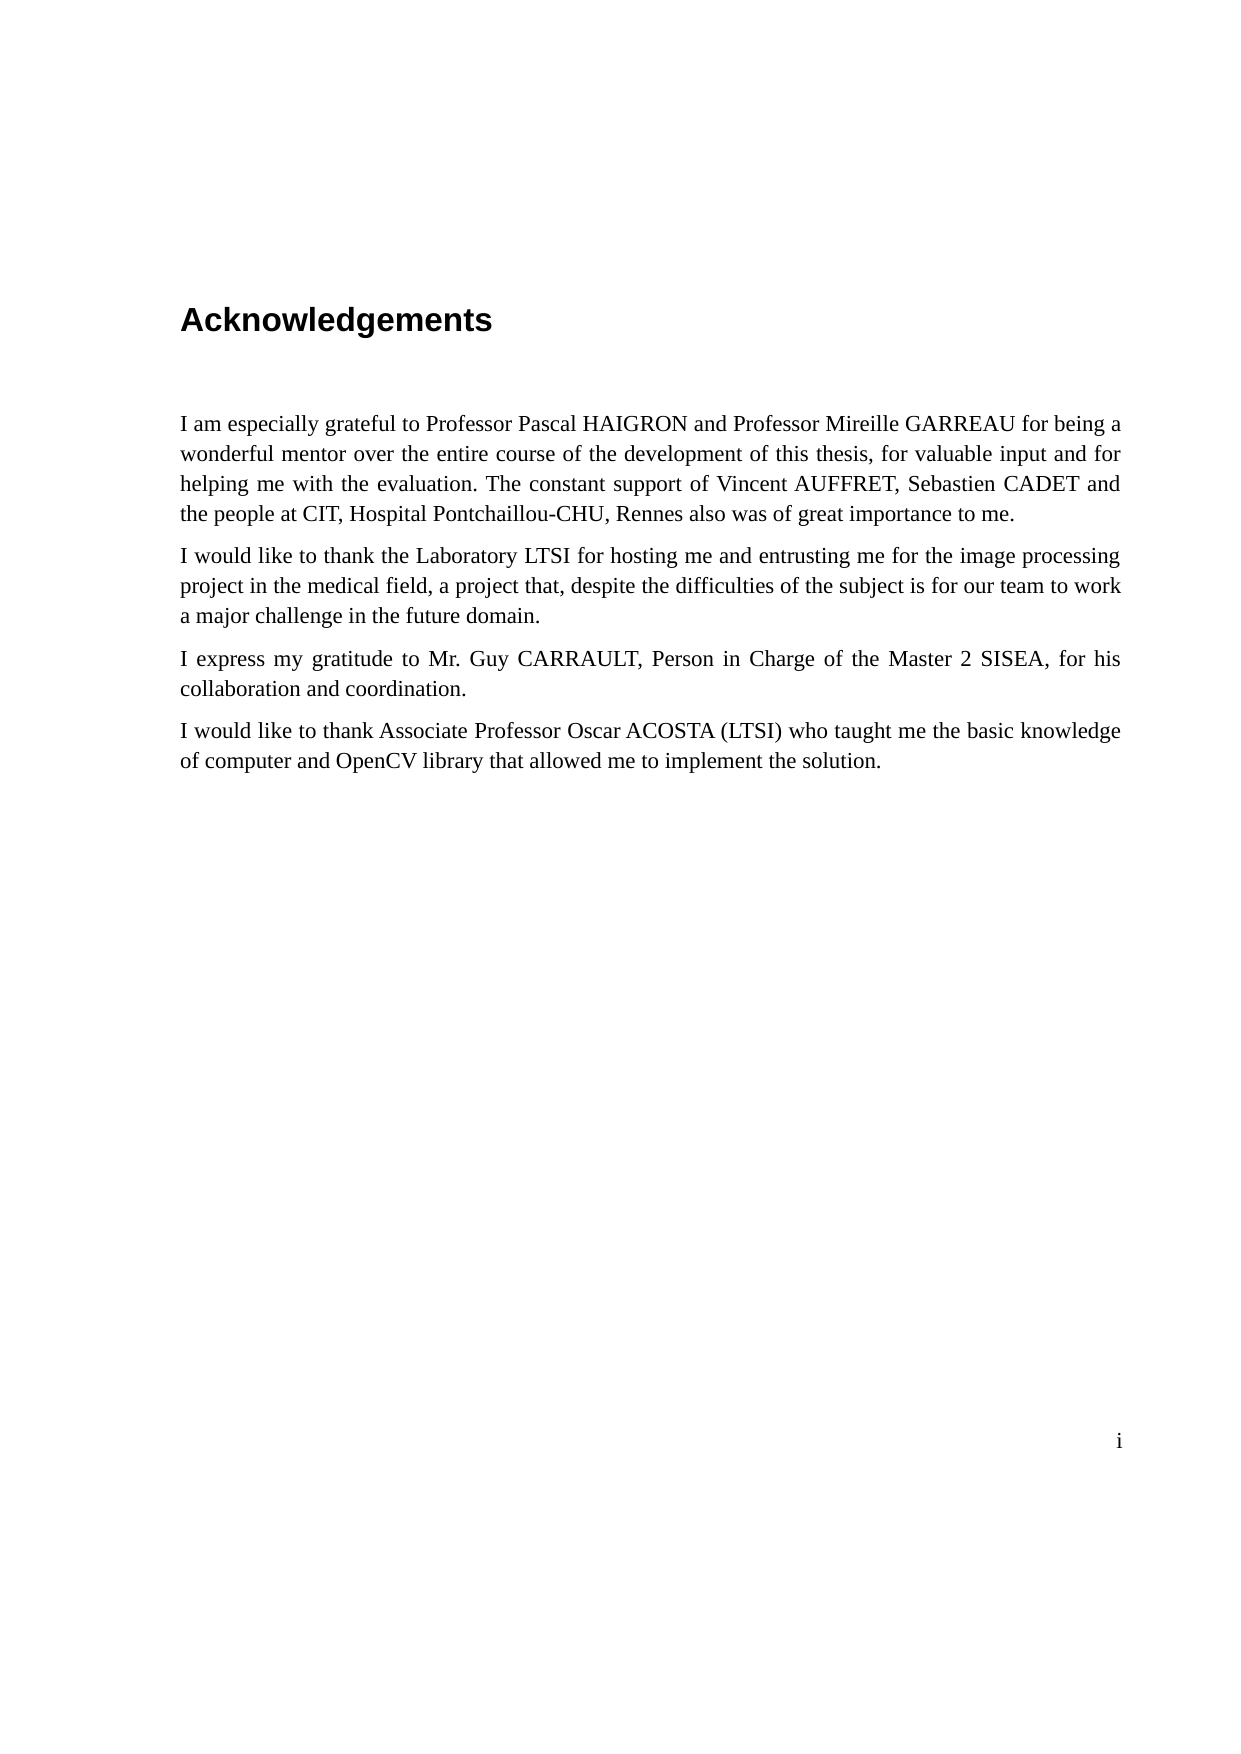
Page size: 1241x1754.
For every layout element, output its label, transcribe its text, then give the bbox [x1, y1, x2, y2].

text I would like to thank Associate Professor Oscar ACOSTA (LTSI) who taught me the basic knowledge of computer and OpenCV library that allowed me to implement the solution. [180, 715, 1122, 775]
text Acknowledgements [180, 300, 1122, 338]
text I am especially grateful to Professor Pascal HAIGRON and Professor Mireille GARREAU for being a wonderful mentor over the entire course of the development of this thesis, for valuable input and for helping me with the evaluation. The constant support of Vincent AUFFRET, Sebastien CADET and the people at CIT, Hospital Pontchaillou-CHU, Rennes also was of great importance to me. [180, 407, 1122, 527]
text I would like to thank the Laboratory LTSI for hosting me and entrusting me for the image processing project in the medical field, a project that, despite the difficulties of the subject is for our team to work a major challenge in the future domain. [180, 540, 1122, 630]
text I express my gratitude to Mr. Guy CARRAULT, Person in Charge of the Master 2 SISEA, for his collaboration and coordination. [180, 642, 1122, 702]
